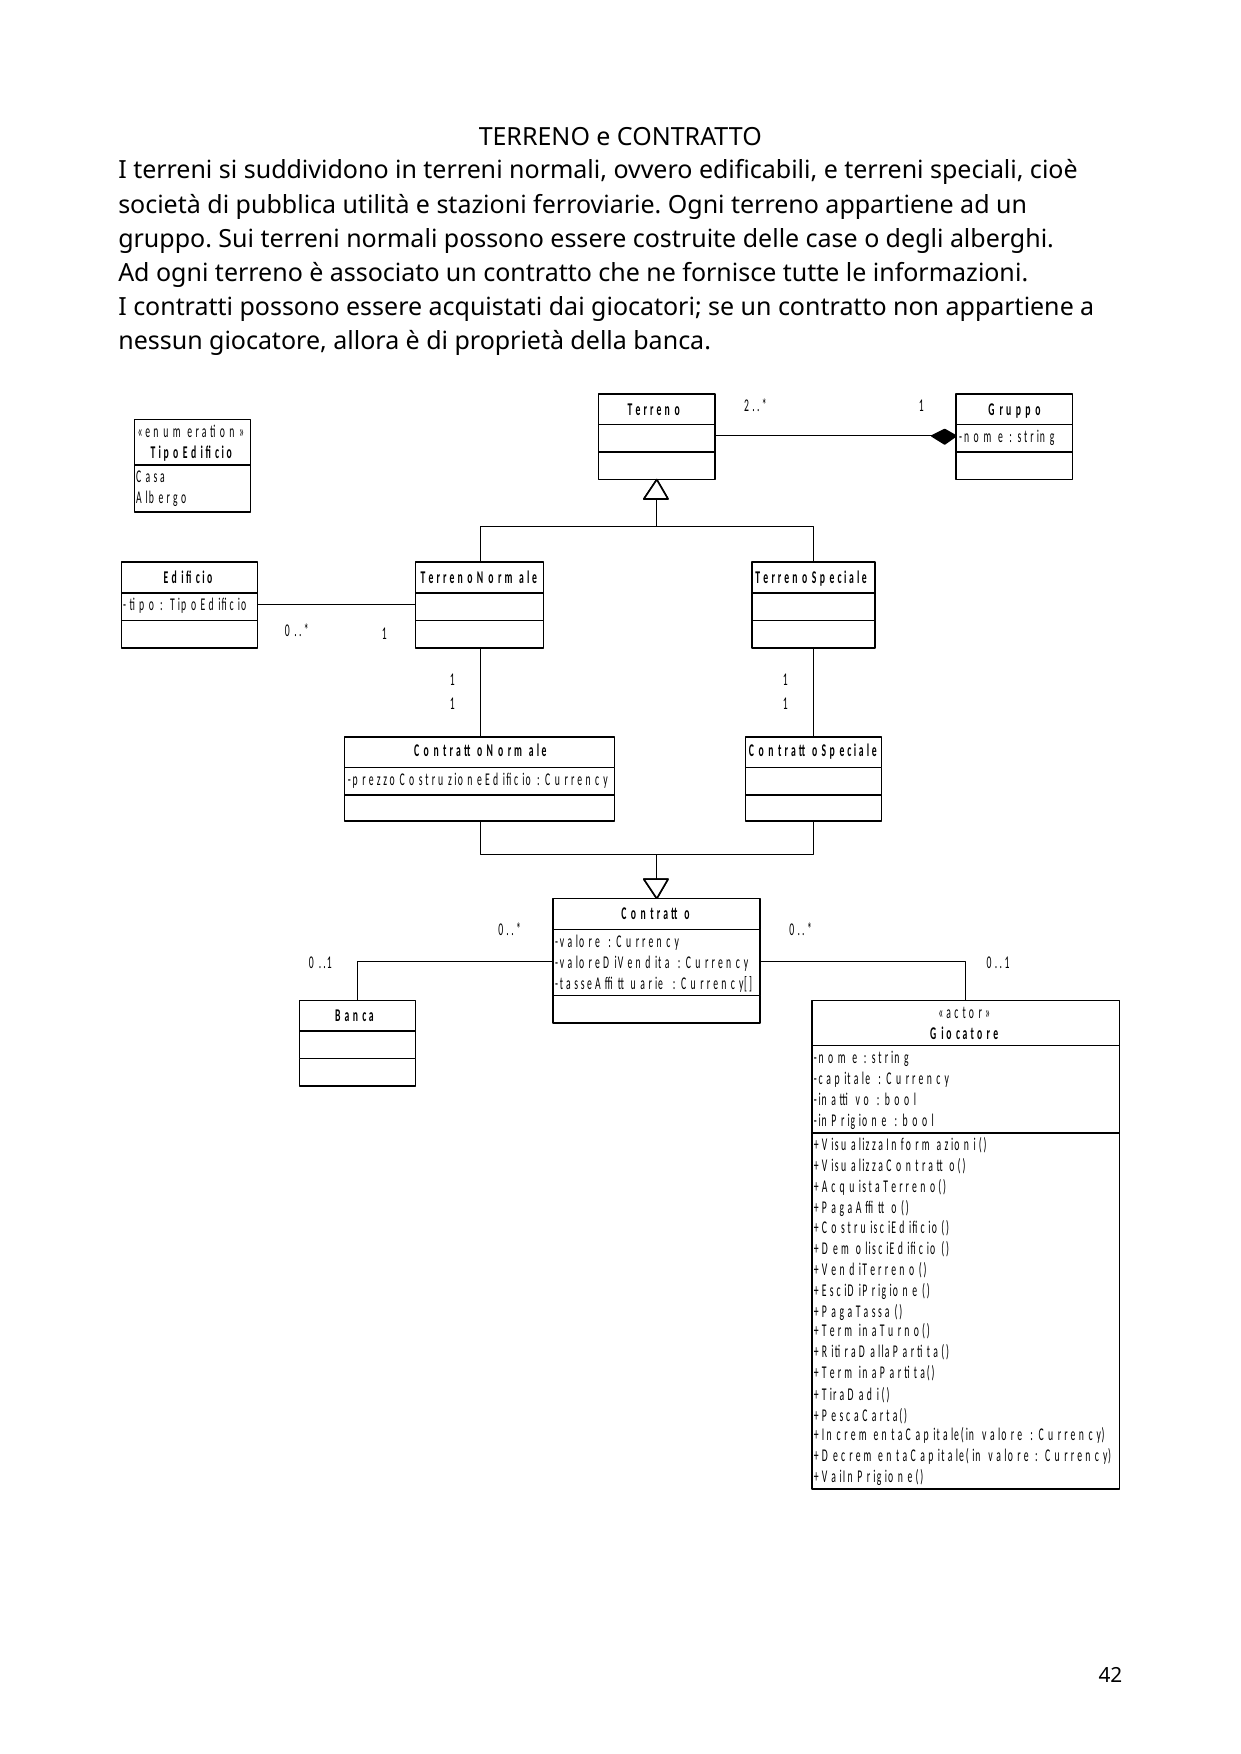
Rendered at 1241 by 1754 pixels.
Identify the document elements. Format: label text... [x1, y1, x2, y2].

text I contratti possono essere acquistati dai giocatori; se un contratto non appartiene a nessun giocatore, allora è di proprietà della banca. [118, 288, 1122, 357]
text TERRENO e CONTRATTO [118, 118, 1122, 152]
text Ad ogni terreno è associato un contratto che ne fornisce tutte le informazioni. [118, 254, 1122, 288]
text I terreni si suddividono in terreni normali, ovvero edificabili, e terreni speciali, cioè società di pubblica utilità e stazioni ferroviarie. Ogni terreno appartiene ad un gruppo. Sui terreni normali possono essere costruite delle case o degli alberghi. [118, 152, 1122, 254]
